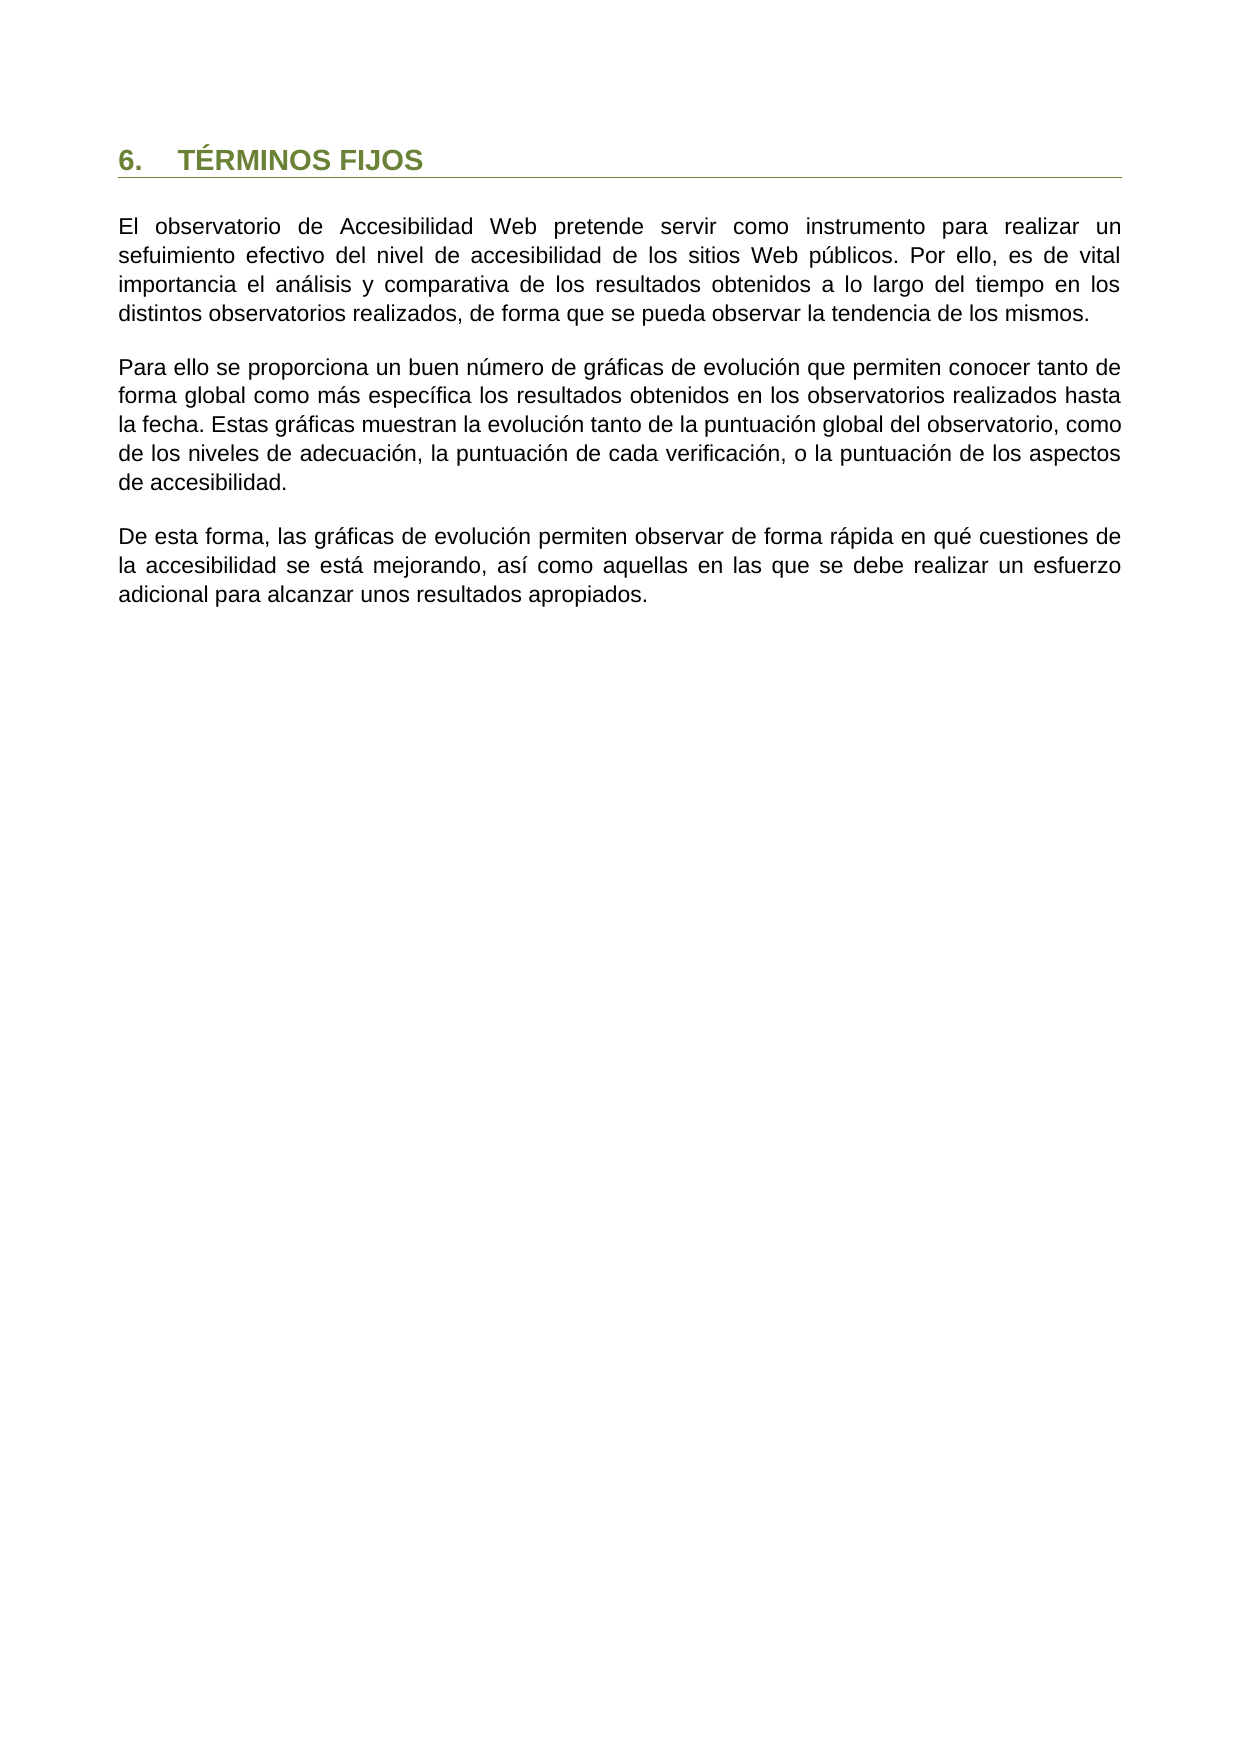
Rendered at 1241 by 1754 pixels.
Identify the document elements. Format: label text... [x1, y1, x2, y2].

text El observatorio de Accesibilidad Web pretende servir como instrumento para realizar un sefuimiento efectivo del nivel de accesibilidad de los sitios Web públicos. Por ello, es de vital importancia el análisis y comparativa de los resultados obtenidos a lo largo del tiempo en los distintos observatorios realizados, de forma que se pueda observar la tendencia de los mismos. [118, 213, 1122, 326]
text Para ello se proporciona un buen número de gráficas de evolución que permiten conocer tanto de forma global como más específica los resultados obtenidos en los observatorios realizados hasta la fecha. Estas gráficas muestran la evolución tanto de la puntuación global del observatorio, como de los niveles de adecuación, la puntuación de cada verificación, o la puntuación de los aspectos de accesibilidad. [118, 353, 1122, 496]
subtitle TÉRMINOS FIJOS [118, 143, 1122, 177]
text De esta forma, las gráficas de evolución permiten observar de forma rápida en qué cuestiones de la accesibilidad se está mejorando, así como aquellas en las que se debe realizar un esfuerzo adicional para alcanzar unos resultados apropiados. [118, 523, 1122, 608]
